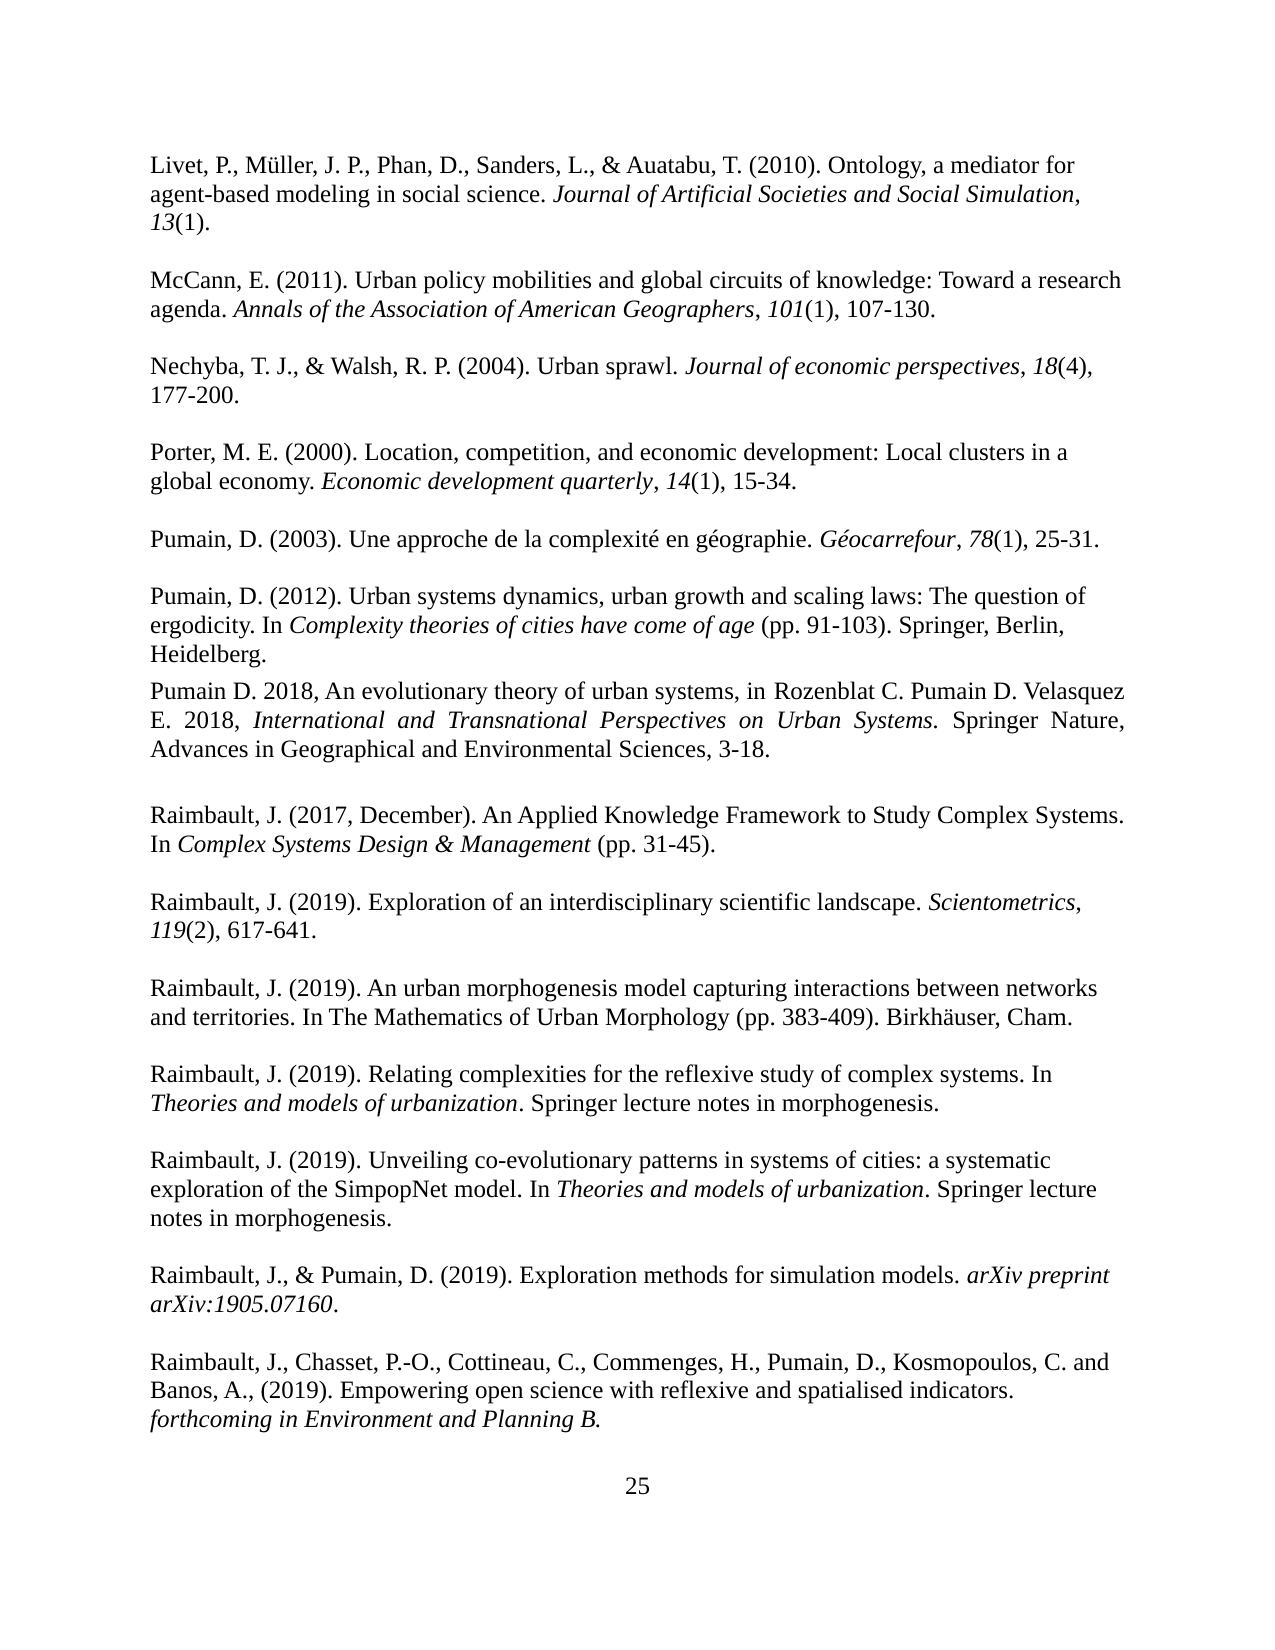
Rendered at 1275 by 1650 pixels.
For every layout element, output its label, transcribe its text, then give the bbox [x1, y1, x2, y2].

text Raimbault, J. (2019). Exploration of an interdisciplinary scientific landscape. Scientometrics, 119(2), 617-641. [150, 887, 1125, 944]
text McCann, E. (2011). Urban policy mobilities and global circuits of knowledge: Toward a research agenda. Annals of the Association of American Geographers, 101(1), 107-130. [150, 265, 1125, 322]
text Pumain D. 2018, An evolutionary theory of urban systems, in Rozenblat C. Pumain D. Velasquez E. 2018, International and Transnational Perspectives on Urban Systems. Springer Nature, Advances in Geographical and Environmental Sciences, 3-18. [150, 676, 1125, 763]
text Raimbault, J. (2019). An urban morphogenesis model capturing interactions between networks and territories. In The Mathematics of Urban Morphology (pp. 383-409). Birkhäuser, Cham. [150, 973, 1125, 1030]
text Raimbault, J. (2019). Relating complexities for the reflexive study of complex systems. In Theories and models of urbanization. Springer lecture notes in morphogenesis. [150, 1059, 1125, 1117]
text Raimbault, J., & Pumain, D. (2019). Exploration methods for simulation models. arXiv preprint arXiv:1905.07160. [150, 1260, 1125, 1318]
text Pumain, D. (2003). Une approche de la complexité en géographie. Géocarrefour, 78(1), 25-31. [150, 524, 1125, 552]
text Nechyba, T. J., & Walsh, R. P. (2004). Urban sprawl. Journal of economic perspectives, 18(4), 177-200. [150, 351, 1125, 409]
text Porter, M. E. (2000). Location, competition, and economic development: Local clusters in a global economy. Economic development quarterly, 14(1), 15-34. [150, 437, 1125, 495]
text Pumain, D. (2012). Urban systems dynamics, urban growth and scaling laws: The question of ergodicity. In Complexity theories of cities have come of age (pp. 91-103). Springer, Berlin, Heidelberg. [150, 581, 1125, 667]
text Raimbault, J. (2017, December). An Applied Knowledge Framework to Study Complex Systems. In Complex Systems Design & Management (pp. 31-45). [150, 800, 1125, 858]
text Raimbault, J. (2019). Unveiling co-evolutionary patterns in systems of cities: a systematic exploration of the SimpopNet model. In Theories and models of urbanization. Springer lecture notes in morphogenesis. [150, 1145, 1125, 1232]
text Livet, P., Müller, J. P., Phan, D., Sanders, L., & Auatabu, T. (2010). Ontology, a mediator for agent-based modeling in social science. Journal of Artificial Societies and Social Simulation, 13(1). [150, 150, 1125, 236]
text Raimbault, J., Chasset, P.-O., Cottineau, C., Commenges, H., Pumain, D., Kosmopoulos, C. and Banos, A., (2019). Empowering open science with reflexive and spatialised indicators. forthcoming in Environment and Planning B. [150, 1347, 1125, 1433]
